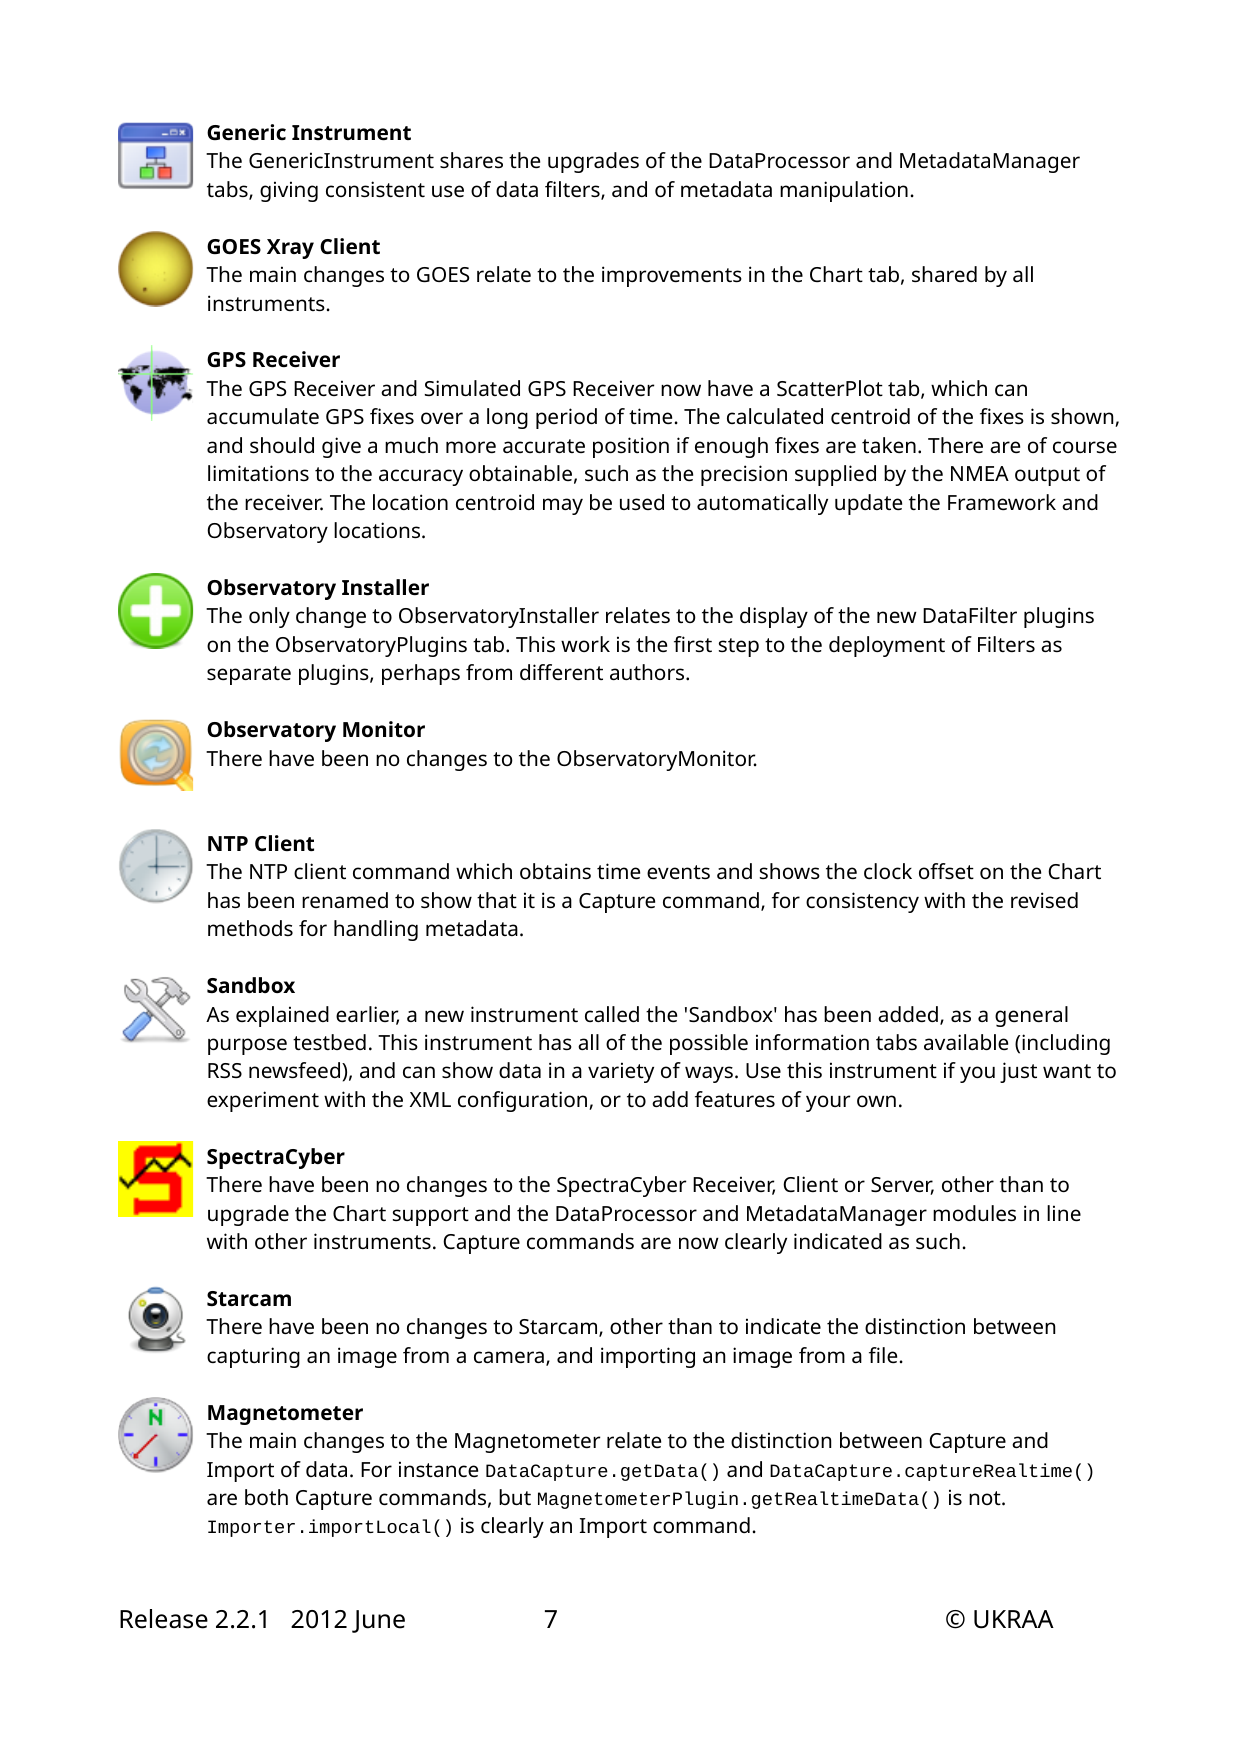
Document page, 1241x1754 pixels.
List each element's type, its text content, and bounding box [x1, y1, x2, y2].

table_cell GPS Receiver The GPS Receiver and Simulated GPS Receiver now have a ScatterPlot tab, which can accumulate GPS fixes over a long period of time. The calculated centroid of the fixes is shown, and should give a much more accurate position if enough fixes are taken. There are of course limitations to the accuracy obtainable, such as the precision supplied by the NMEA output of the receiver. The location centroid may be used to automatically update the Framework and Observatory locations. [206, 346, 1122, 573]
table_cell [118, 346, 206, 573]
picture [118, 231, 194, 307]
picture [118, 829, 194, 904]
picture [118, 118, 194, 194]
table_cell [118, 1398, 206, 1568]
table_cell [118, 118, 206, 232]
picture [118, 345, 194, 421]
picture [118, 715, 194, 791]
picture [118, 573, 194, 649]
table_cell Starcam There have been no changes to Starcam, other than to indicate the distinction between capturing an image from a camera, and importing an image from a file. [206, 1284, 1122, 1398]
table_cell Sandbox As explained earlier, a new instrument called the 'Sandbox' has been added, as a general purpose testbed. This instrument has all of the possible information tabs available (including RSS newsfeed), and can show data in a variety of ways. Use this instrument if you just want to experiment with the XML configuration, or to add features of your own. [206, 971, 1122, 1142]
table_cell SpectraCyber There have been no changes to the SpectraCyber Receiver, Client or Server, other than to upgrade the Chart support and the DataProcessor and MetadataManager modules in line with other instruments. Capture commands are now clearly indicated as such. [206, 1142, 1122, 1284]
table_cell [118, 1284, 206, 1398]
picture [118, 1141, 194, 1217]
table_cell [118, 715, 206, 829]
table_cell Observatory Monitor There have been no changes to the ObservatoryMonitor. [206, 715, 1122, 829]
table_cell Magnetometer The main changes to the Magnetometer relate to the distinction between Capture and Import of data. For instance DataCapture.getData() and DataCapture.captureRealtime() are both Capture commands, but MagnetometerPlugin.getRealtimeData() is not. Importer.importLocal() is clearly an Import command. [206, 1398, 1122, 1568]
table_cell [118, 573, 206, 715]
table_cell [118, 1142, 206, 1284]
table_cell Generic Instrument The GenericInstrument shares the upgrades of the DataProcessor and MetadataManager tabs, giving consistent use of data filters, and of metadata manipulation. [206, 118, 1122, 232]
picture [118, 971, 193, 1047]
table_cell [118, 971, 206, 1142]
table_cell [118, 232, 206, 346]
table_cell Observatory Installer The only change to ObservatoryInstaller relates to the display of the new DataFilter plugins on the ObservatoryPlugins tab. This work is the first step to the deployment of Filters as separate plugins, perhaps from different authors. [206, 573, 1122, 715]
table_cell GOES Xray Client The main changes to GOES relate to the improvements in the Chart tab, shared by all instruments. [206, 232, 1122, 346]
picture [118, 1397, 194, 1473]
table_cell [118, 829, 206, 971]
picture [118, 1284, 194, 1359]
table_cell NTP Client The NTP client command which obtains time events and shows the clock offset on the Chart has been renamed to show that it is a Capture command, for consistency with the revised methods for handling metadata. [206, 829, 1122, 971]
